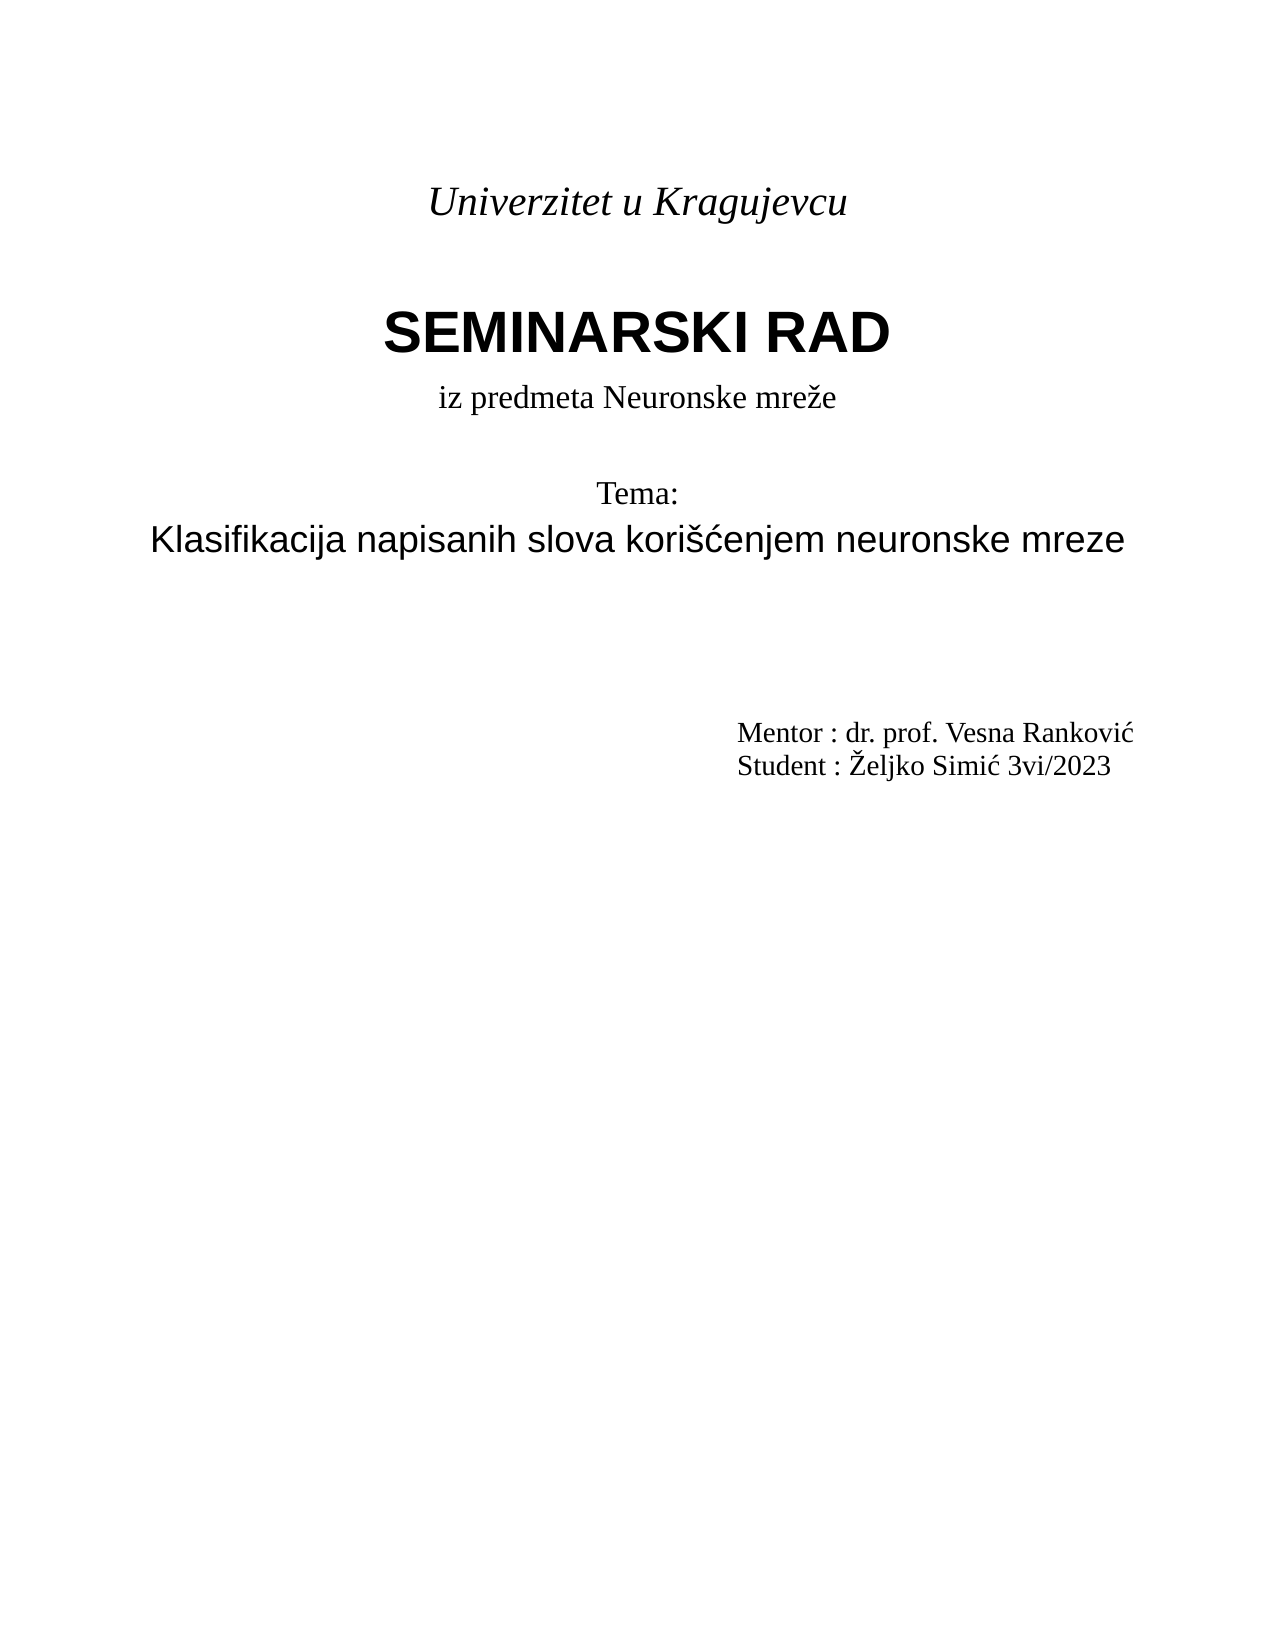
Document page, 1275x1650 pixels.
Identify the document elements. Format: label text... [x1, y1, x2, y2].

text Mentor : dr. prof. Vesna Ranković [118, 715, 1157, 748]
subtitle Klasifikacija napisanih slova korišćenjem neuronske mreze [118, 518, 1157, 561]
text iz predmeta Neuronske mreže [118, 377, 1157, 416]
title SEMINARSKI RAD [118, 298, 1157, 365]
text Student : Željko Simić 3vi/2023 [118, 748, 1157, 782]
text Tema: [118, 473, 1157, 511]
text Univerzitet u Kragujevcu [118, 177, 1157, 225]
